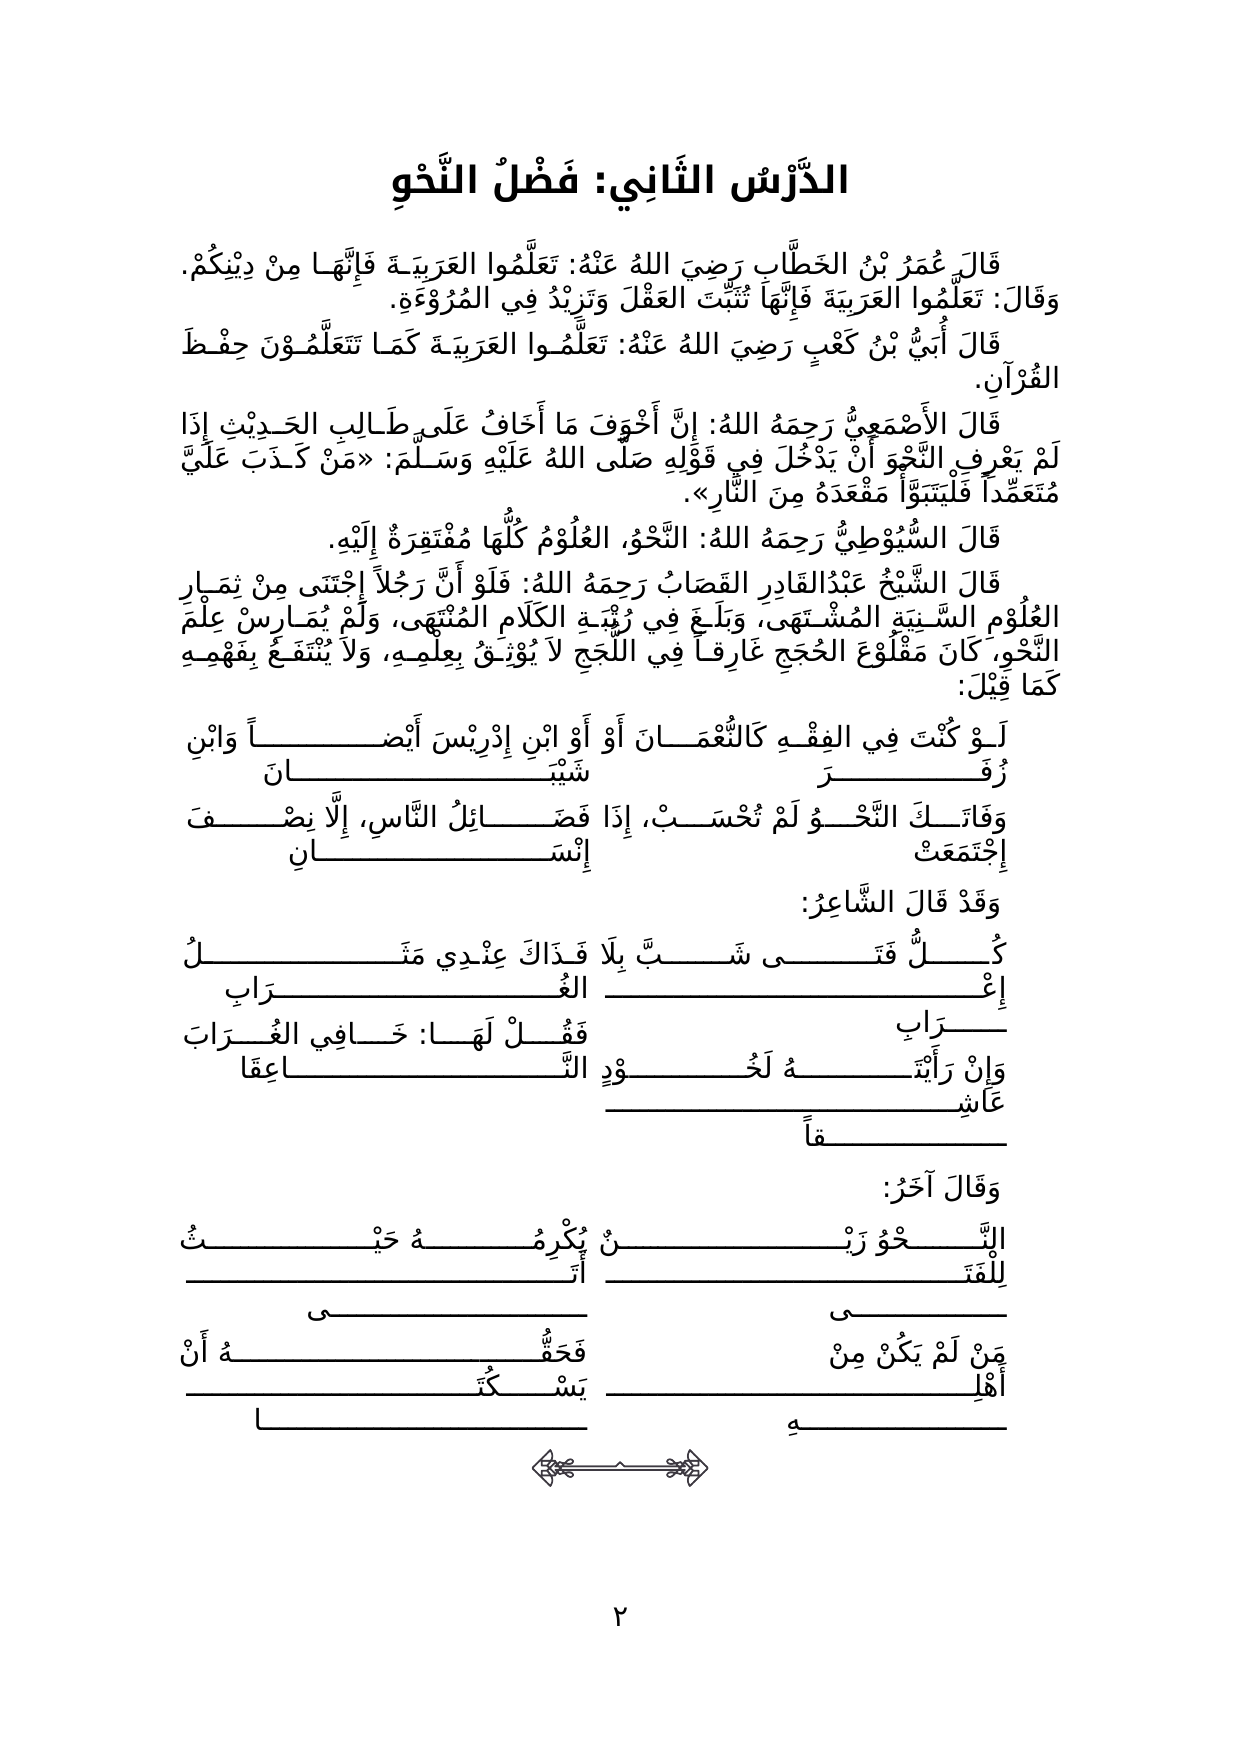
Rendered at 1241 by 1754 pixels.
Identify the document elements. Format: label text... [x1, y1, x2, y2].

text وَقَدْ قَالَ الشَّاعِرُ: [180, 886, 1060, 919]
text قَالَ السُّيُوْطِيُّ رَحِمَهُ اللهُ: النَّحْوُ، العُلُوْمُ كُلُّهَا مُفْتَقِرَةٌ إِلَيْهِ. [180, 521, 1060, 555]
picture [531, 1449, 709, 1487]
table_header يُكْرِمُهُ حَيْـــــــثُ أَتَـــــــــــــــــــــــــــــــــــــــــــــــــــــــــــــــــــــــــــى فَحَقُّــــــــهُ أَنْ يَسْــــــكُتَــــــــــــــــــــــــــــــــــــــــــــــــــــــــــــــــــــــــا [173, 1210, 593, 1449]
table_header كُلُّ فَتَـــى شَبَّ بِلَا إِعْـــــــــــــــــــــــــــــــــــــــــــــــــــرَابِ وَإِنْ رَأَيْتَهُ لَخُوْدٍ عَاشِــــــــــــــــــــــــــــــــــــــــــــــــــــــــــــــقاً [594, 926, 1012, 1164]
text قَالَ الشَّيْخُ عَبْدُالقَادِرِ القَصَابُ رَحِمَهُ اللهُ: فَلَوْ أَنَّ رَجُلاً إِجْتَنَى مِنْ ثِمَارِ العُلُوْمِ السَّنِيَةِ المُشْتَهَى، وَبَلَغَ فِي رُتْبَةِ الكَلَامِ المُنْتَهَى، وَلَمْ يُمَارِسْ عِلْمَ النَّحْوِ، كَانَ مَقْلُوْعَ الحُجَجِ غَارِقاً فِي اللُّجَجِ لاَ يُوْثِقُ بِعِلْمِهِ، وَلاَ يُنْتَفَعُ بِفَهْمِهِ كَمَا قِيْلَ: [180, 567, 1060, 703]
table_header لَوْ كُنْتَ فِي الفِقْهِ كَالنُّعْمَــانَ أَوْ زُفَـــــــــــــــــرَ وَفَاتَكَ النَّحْوُ لَمْ تُحْسَبْ، إِذَا إِجْتَمَعَتْ [597, 709, 1013, 880]
text وَقَالَ آخَرُ: [180, 1170, 1060, 1204]
text قَالَ عُمَرُ بْنُ الخَطَّابِ رَضِيَ اللهُ عَنْهُ: تَعَلَّمُوا العَرَبِيَةَ فَإِنَّهَا مِنْ دِيْنِكُمْ. وَقَالَ: تَعَلَّمُوا العَرَبِيَةَ فَإِنَّهَا تُثَبِّتَ العَقْلَ وَتَزِيْدُ فِي المُرُوْءَةِ. [180, 248, 1060, 316]
table_header فَذَاكَ عِنْدِي مَثَــــــــــــــــــــــلُ الغُـــــــــــــــــــــــــــــــــرَابِ فَقُلْ لَهَا: خَافِي الغُرَابَ النَّــــــــــــــــــــــــــــــــاعِقَا [176, 926, 594, 1164]
text قَالَ الأَصْمَعِيُّ رَحِمَهُ اللهُ: إِنَّ أَخْوَفَ مَا أَخَافُ عَلَى طَالِبِ الحَدِيْثِ إِذَا لَمْ يَعْرِفِ النَّحْوَ أَنْ يَدْخُلَ فِي قَوْلِهِ صَلَّى اللهُ عَلَيْهِ وَسَلَّمَ: «مَنْ كَذَبَ عَلَيَّ مُتَعَمِّداً فَلْيَتَبَوَّأْ مَقْعَدَهُ مِنَ النَّارِ». [180, 407, 1060, 509]
subtitle الدَّرْسُ الثَانِي: فَضْلُ النَّحْوِ [180, 146, 1060, 217]
text قَالَ أُبَيُّ بْنُ كَعْبٍ رَضِيَ اللهُ عَنْهُ: تَعَلَّمُوا العَرَبِيَةَ كَمَا تَتَعَلَّمُوْنَ حِفْظَ القُرْآنِ. [180, 327, 1060, 395]
table_header أَوْ ابْنِ إِدْرِيْسَ أَيْضاً وَابْنِ شَيْبَــــــــــــــــــــــــــــــانَ فَضَائِلُ النَّاسِ، إِلَّا نِصْفَ إِنْسَـــــــــــــــــــــــــــانِ [180, 709, 597, 880]
table_header النَّـــحْوُ زَيْـــــــــــــــــــــنٌ لِلْفَتَــــــــــــــــــــــــــــــــــــــــــــــــــــــــــــى مَنْ لَمْ يَكُنْ مِنْ أَهْلِـــــــــــــــــــــــــــــــــــــــــــــــــــــــــــــــــــهِ [593, 1210, 1012, 1449]
